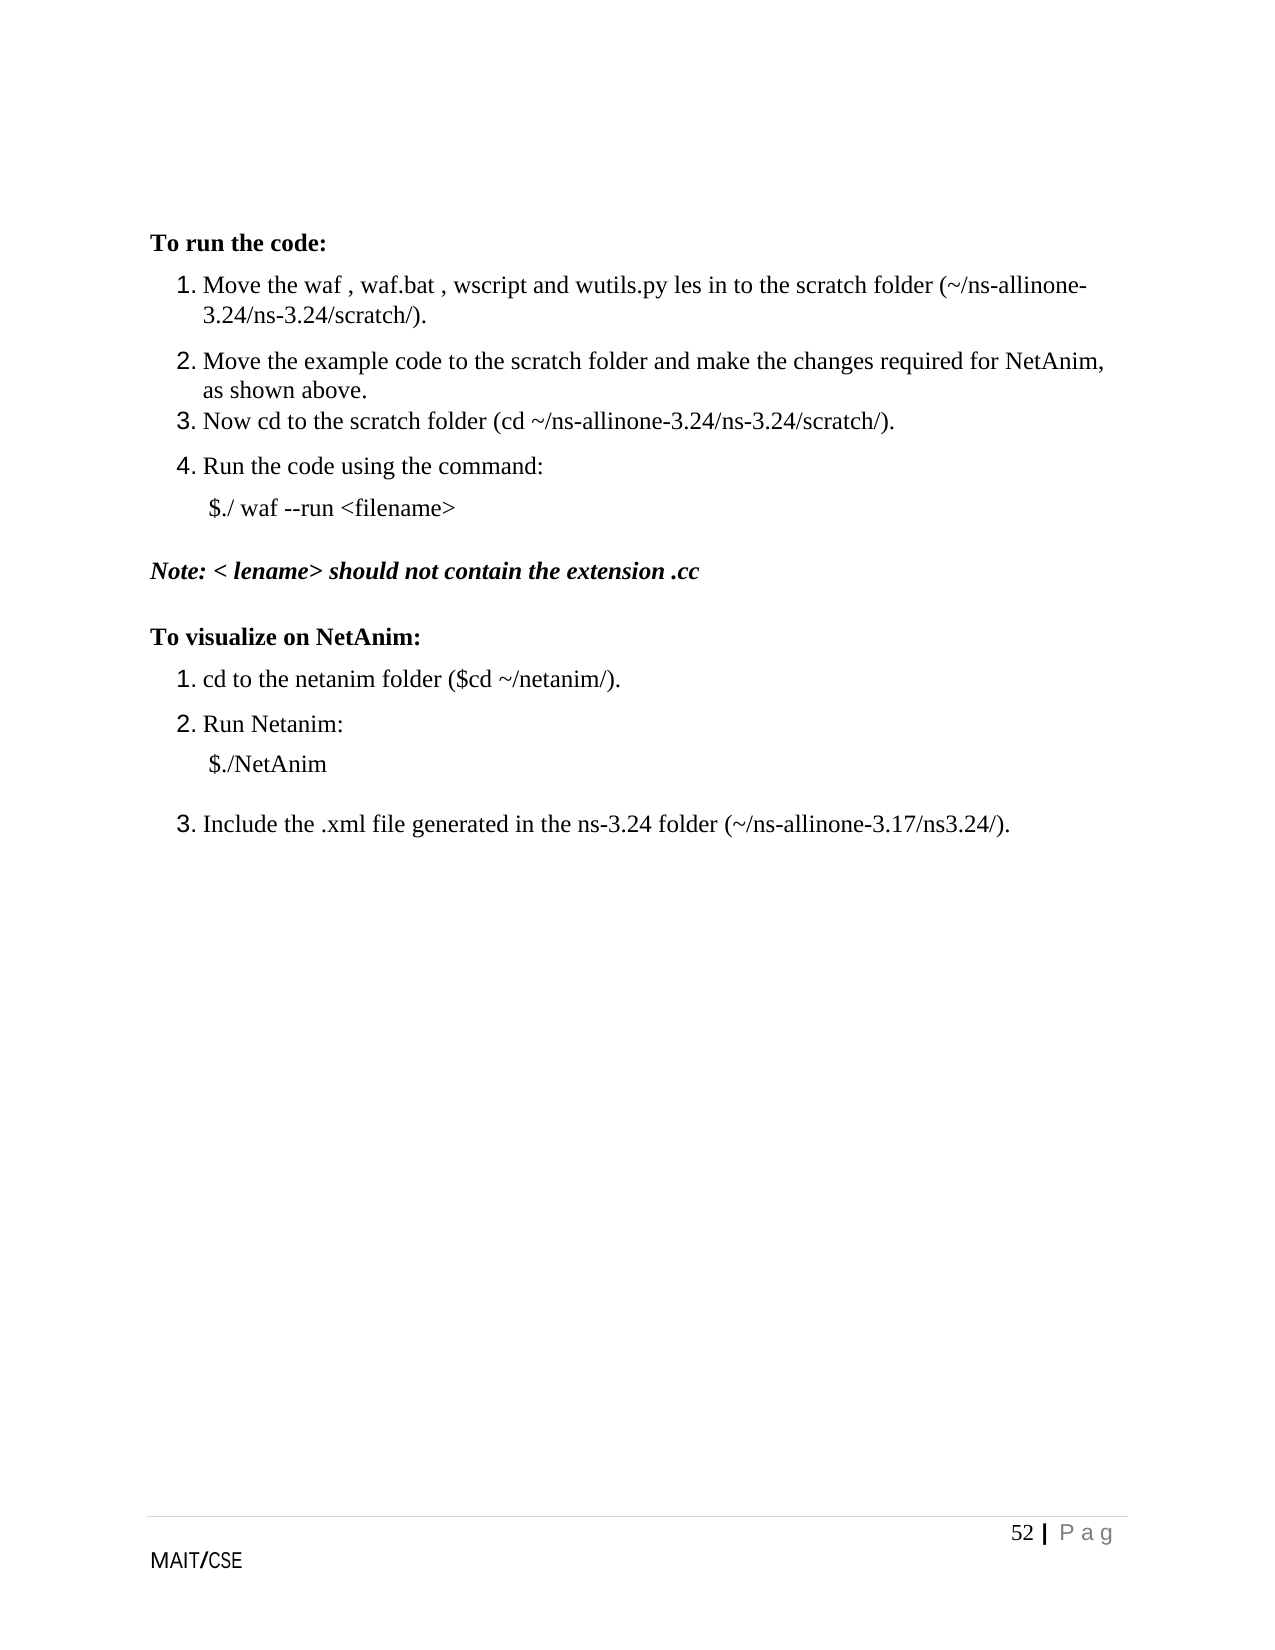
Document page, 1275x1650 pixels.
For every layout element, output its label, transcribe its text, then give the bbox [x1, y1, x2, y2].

text $./ waf --run <filename> [208, 493, 1212, 522]
list Move the waf , waf.bat , wscript and wutils.py les in to the scratch folder (~/ns-allinone- 3.24/ns-3.24/scratch/). [176, 271, 1125, 329]
text $./NetAnim [208, 749, 1212, 778]
list cd to the netanim folder ($cd ~/netanim/). [176, 664, 1212, 692]
list Run Netanim: [176, 709, 1212, 738]
subtitle Note: < lename> should not contain the extension .cc [150, 556, 1212, 584]
text To visualize on NetAnim: [150, 622, 1212, 650]
list Move the example code to the scratch folder and make the changes required for NetAnim, as shown above. [176, 346, 1125, 404]
list Now cd to the scratch folder (cd ~/ns-allinone-3.24/ns-3.24/scratch/). [176, 406, 1212, 434]
list Run the code using the command: [176, 451, 1212, 480]
subtitle To run the code: [150, 228, 1212, 257]
list Include the .xml file generated in the ns-3.24 folder (~/ns-allinone-3.17/ns3.24/). [176, 809, 1212, 838]
